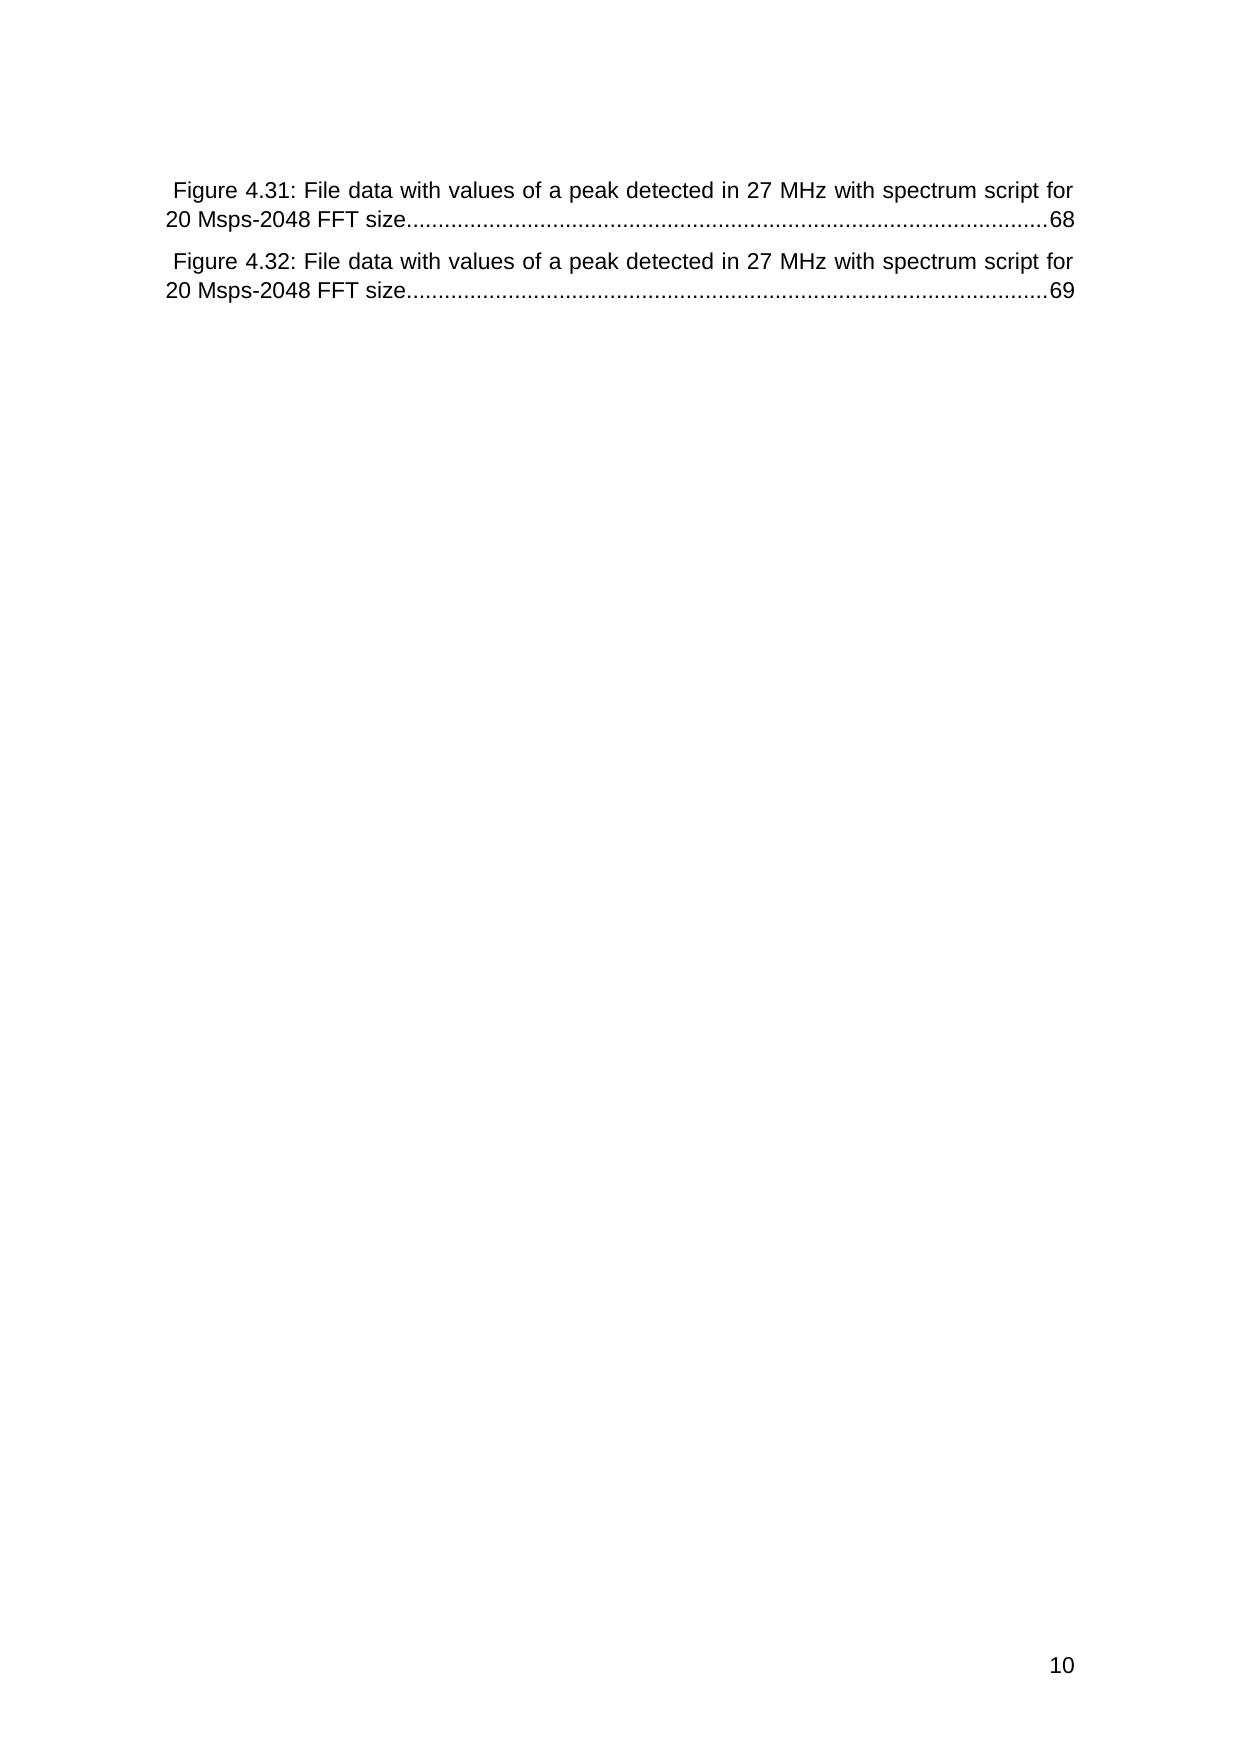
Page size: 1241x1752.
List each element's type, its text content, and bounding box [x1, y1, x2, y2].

text Figure 4.32: File data with values of a peak detected in 27 MHz with spectrum script for 20 Msps-2048 FFT size. 69 [165, 248, 1075, 303]
text Figure 4.31: File data with values of a peak detected in 27 MHz with spectrum script for 20 Msps-2048 FFT size. 68 [165, 177, 1075, 232]
